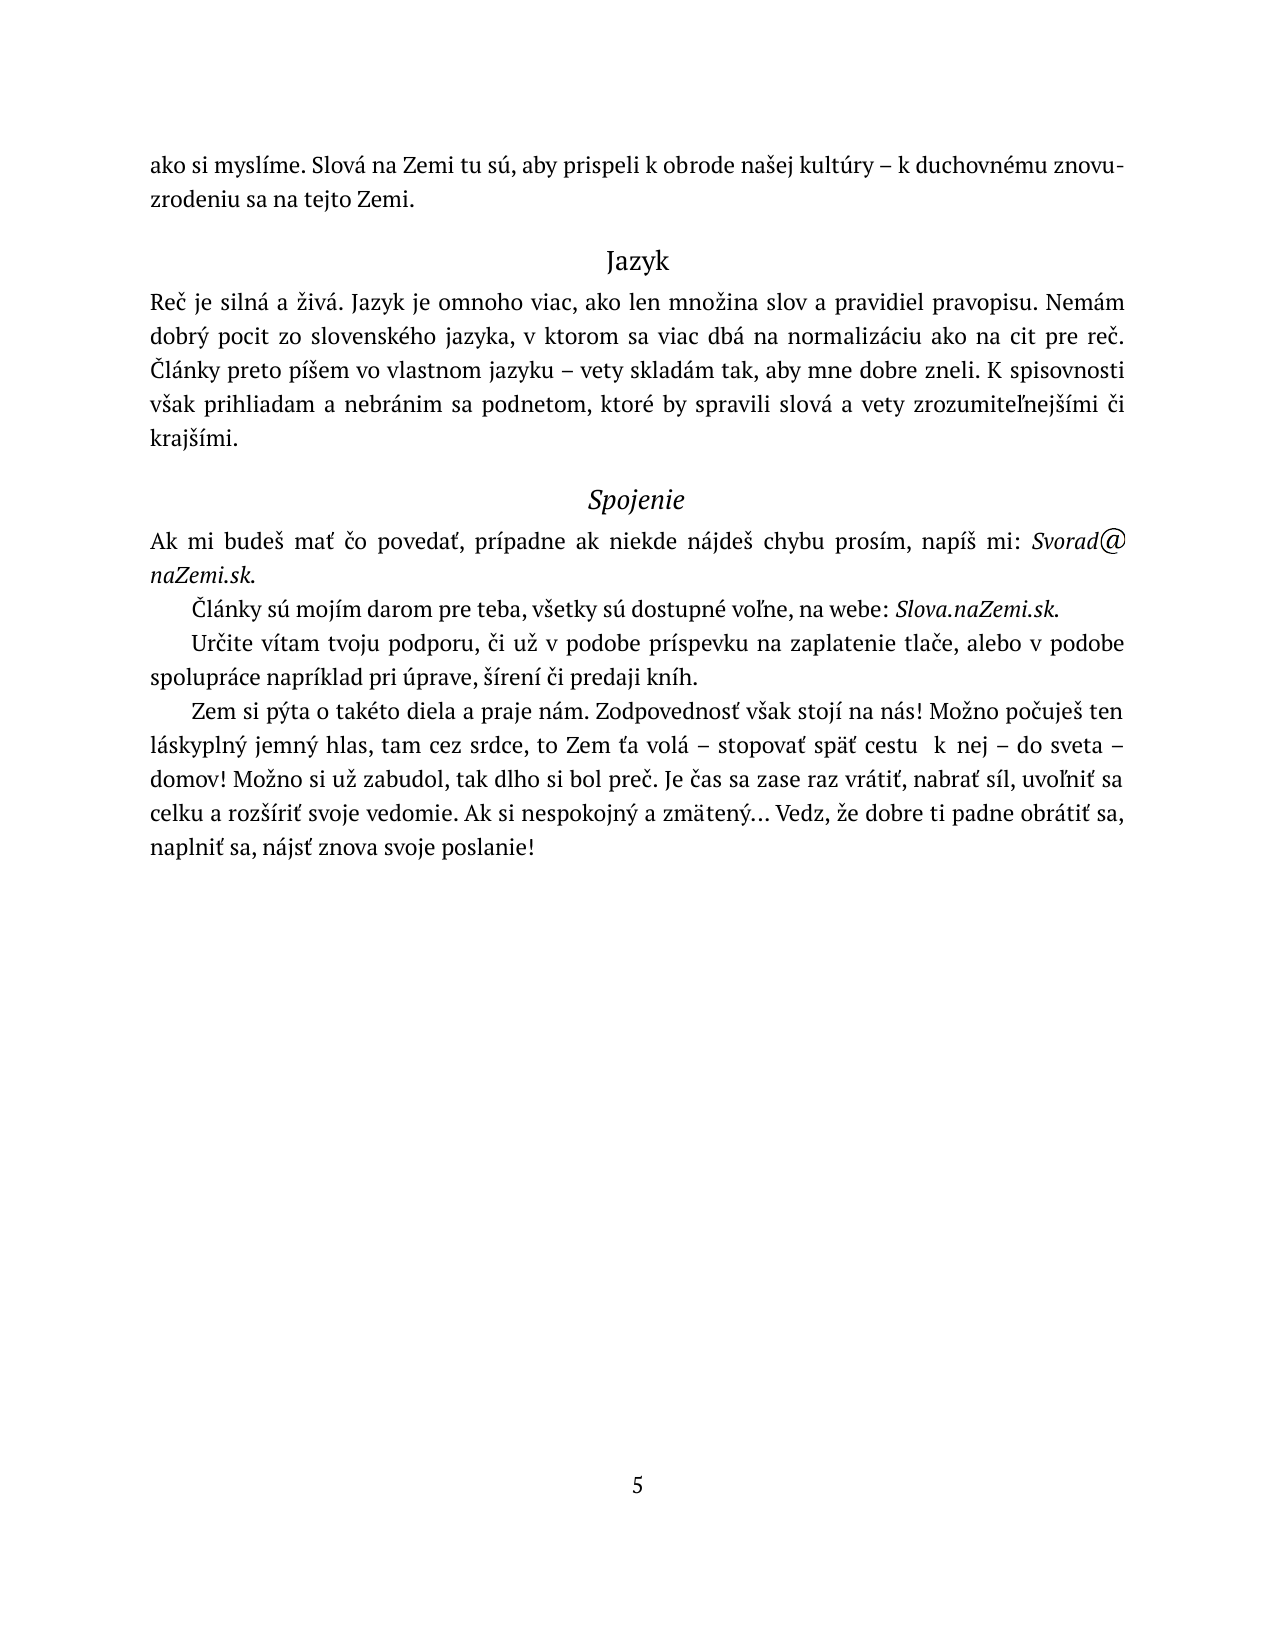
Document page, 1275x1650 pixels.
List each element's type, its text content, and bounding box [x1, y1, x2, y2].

text Články sú mo­jím darom pre teba, všetky sú dostupné voľne, na webe: Slova.naZemi.sk. [150, 594, 1125, 624]
text Reč je silná a⁠ živá. Jazyk je omnoho viac, ako len mno­žina slov a⁠ pravidiel pravopisu. Nemám dobrý pocit zo slo­ven­ského jazyka, v⁠ ktorom sa viac dbá na norm­ali­záciu ako na cit pre reč. Články preto píšem vo vlastnom jazyku – vety skladám tak, aby mne dobre zneli. K⁠ spi­sovnosti však prihliadam a nebránim sa pod­ne­tom, ktoré by spravili slo­vá a vety zrozumiteľnejšími či krajšími. [150, 287, 1125, 453]
subtitle Jazyk [150, 243, 1125, 278]
text Ak mi budeš mať čo po­ve­dať, prípadne ak niekde nájdeš chybu prosím, napíš mi: SvoradnaZemi.sk. [150, 526, 1125, 590]
text Zem si pýta o takéto diela a praje nám. Zodpovednosť však stojí na nás! Možno počuješ ten láskyplný jemný hlas, tam cez srdce, to Zem ťa volá – stopovať späť cestu k⁠ nej – do sveta – domov! Možno si už zabudol, tak dlho si bol preč. Je čas sa zase raz vrátiť, nabrať síl, uvoľniť sa celku a rozšíriť svoje vedomie. Ak si nespokojný a zmä­tený... Vedz, že dobre ti padne obrátiť sa, naplniť sa, nájsť znova svoje poslanie! [150, 696, 1125, 862]
text Určite vítam tvoju podporu, či už v podobe prí­spevku na zaplatenie tlače, alebo v podobe spolu­práce napríklad pri úprave, ší­rení či predaji kníh. [150, 628, 1125, 692]
picture [1100, 528, 1125, 554]
subtitle Spojenie [150, 482, 1125, 517]
text ako si myslíme. Slová na Zemi tu sú, aby prispeli k ob­rode našej kultúry – k du­chovnému znovu­zrodeniu sa na tejto Zemi. [150, 150, 1125, 214]
